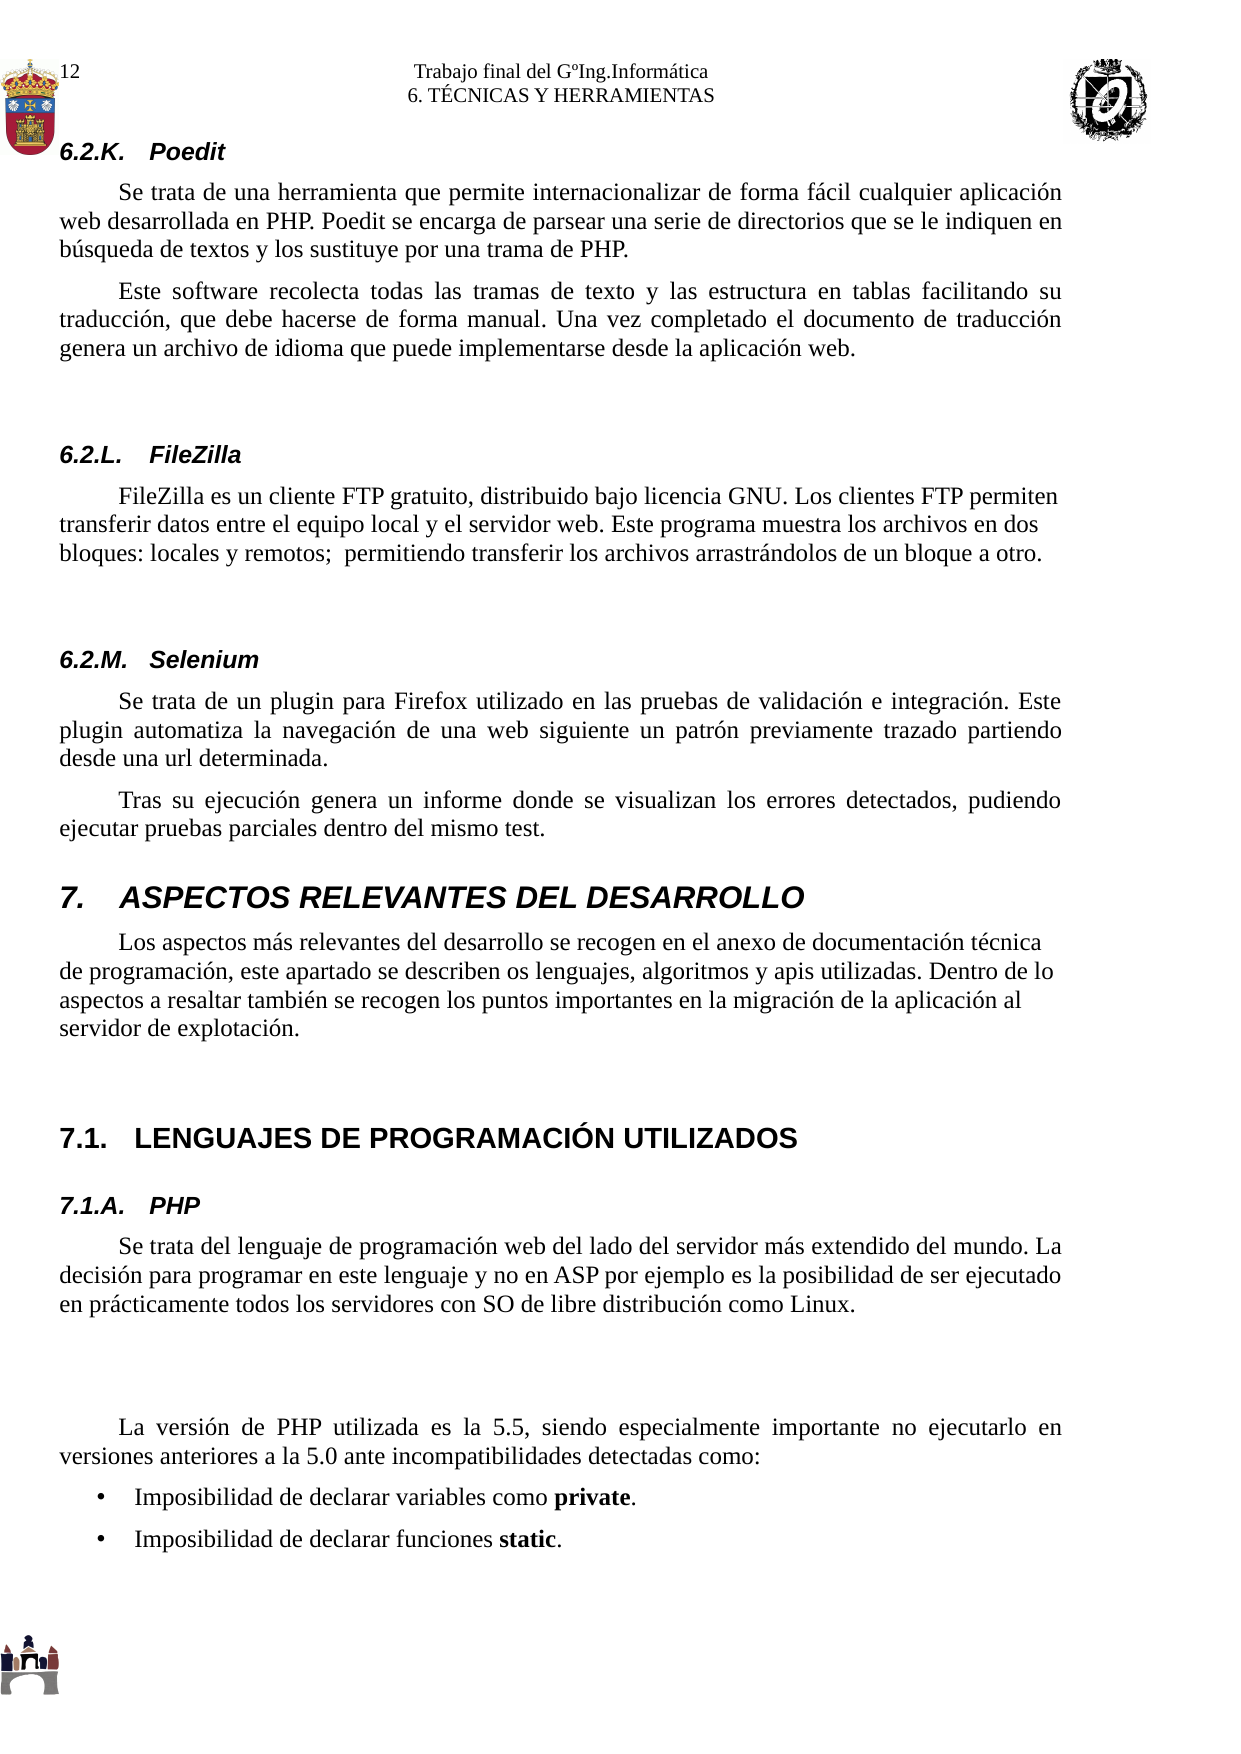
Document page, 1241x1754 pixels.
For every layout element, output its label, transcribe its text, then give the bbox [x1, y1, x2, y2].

text Los aspectos más relevantes del desarrollo se recogen en el anexo de documentación técnica de programación, este apartado se describen os lenguajes, algoritmos y apis utilizadas. Dentro de lo aspectos a resaltar también se recogen los puntos importantes en la migración de la aplicación al servidor de explotación. [59, 927, 1063, 1042]
text Tras su ejecución genera un informe donde se visualizan los errores detectados, pudiendo ejecutar pruebas parciales dentro del mismo test. [59, 785, 1063, 842]
text Este software recolecta todas las tramas de texto y las estructura en tablas facilitando su traducción, que debe hacerse de forma manual. Una vez completado el documento de traducción genera un archivo de idioma que puede implementarse desde la aplicación web. [59, 276, 1063, 362]
text Se trata de una herramienta que permite internacionalizar de forma fácil cualquier aplicación web desarrollada en PHP. Poedit se encarga de parsear una serie de directorios que se le indiquen en búsqueda de textos y los sustituye por una trama de PHP. [59, 177, 1063, 263]
text Se trata del lenguaje de programación web del lado del servidor más extendido del mundo. La decisión para programar en este lenguaje y no en ASP por ejemplo es la posibilidad de ser ejecutado en prácticamente todos los servidores con SO de libre distribución como Linux. [59, 1231, 1063, 1317]
subtitle Poedit [59, 137, 1063, 165]
text La versión de PHP utilizada es la 5.5, siendo especialmente importante no ejecutarlo en versiones anteriores a la 5.0 ante incompatibilidades detectadas como: [59, 1412, 1063, 1470]
subtitle PHP [59, 1191, 1063, 1219]
subtitle Selenium [59, 646, 1063, 674]
list Imposibilidad de declarar variables como private. [97, 1482, 1063, 1511]
text Se trata de un plugin para Firefox utilizado en las pruebas de validación e integración. Este plugin automatiza la navegación de una web siguiente un patrón previamente trazado partiendo desde una url determinada. [59, 686, 1063, 772]
list Imposibilidad de declarar funciones static. [97, 1524, 1063, 1552]
picture [1063, 59, 1152, 144]
text FileZilla es un cliente FTP gratuito, distribuido bajo licencia GNU. Los clientes FTP permiten transferir datos entre el equipo local y el servidor web. Este programa muestra los archivos en dos bloques: locales y remotos; permitiendo transferir los archivos arrastrándolos de un bloque a otro. [59, 481, 1063, 567]
picture [0, 59, 59, 155]
subtitle ASPECTOS RELEVANTES DEL DESARROLLO [59, 879, 1063, 915]
picture [0, 1634, 59, 1695]
subtitle LENGUAJES DE PROGRAMACIÓN UTILIZADOS [59, 1121, 1063, 1154]
subtitle FileZilla [59, 441, 1063, 469]
